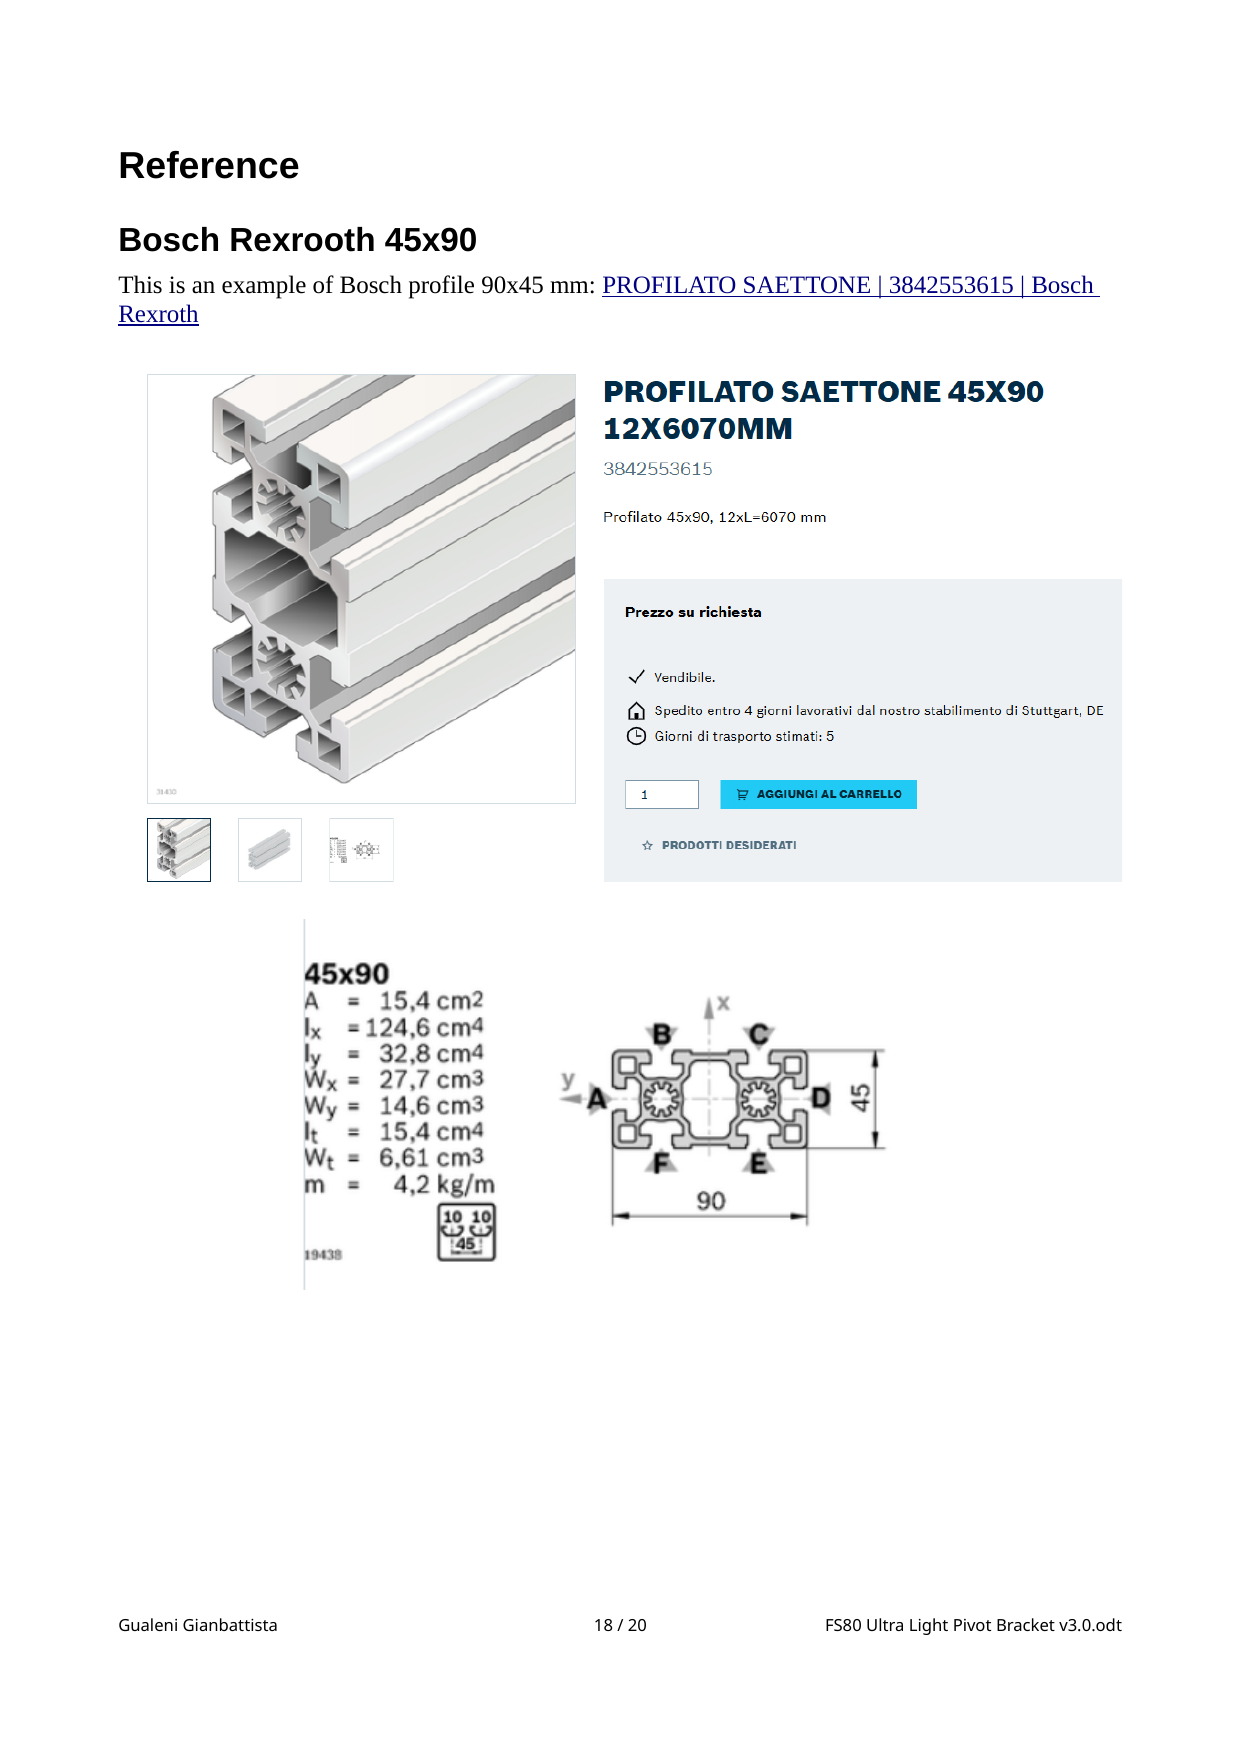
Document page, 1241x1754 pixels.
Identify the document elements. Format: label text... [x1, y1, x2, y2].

subtitle Reference [118, 143, 1122, 186]
picture [118, 356, 1123, 891]
picture [271, 919, 969, 1290]
text This is an example of Bosch profile 90x45 mm: PROFILATO SAETTONE | 3842553615 | Bosch Rexroth [118, 271, 1122, 328]
subtitle Bosch Rexrooth 45x90 [118, 219, 1122, 258]
